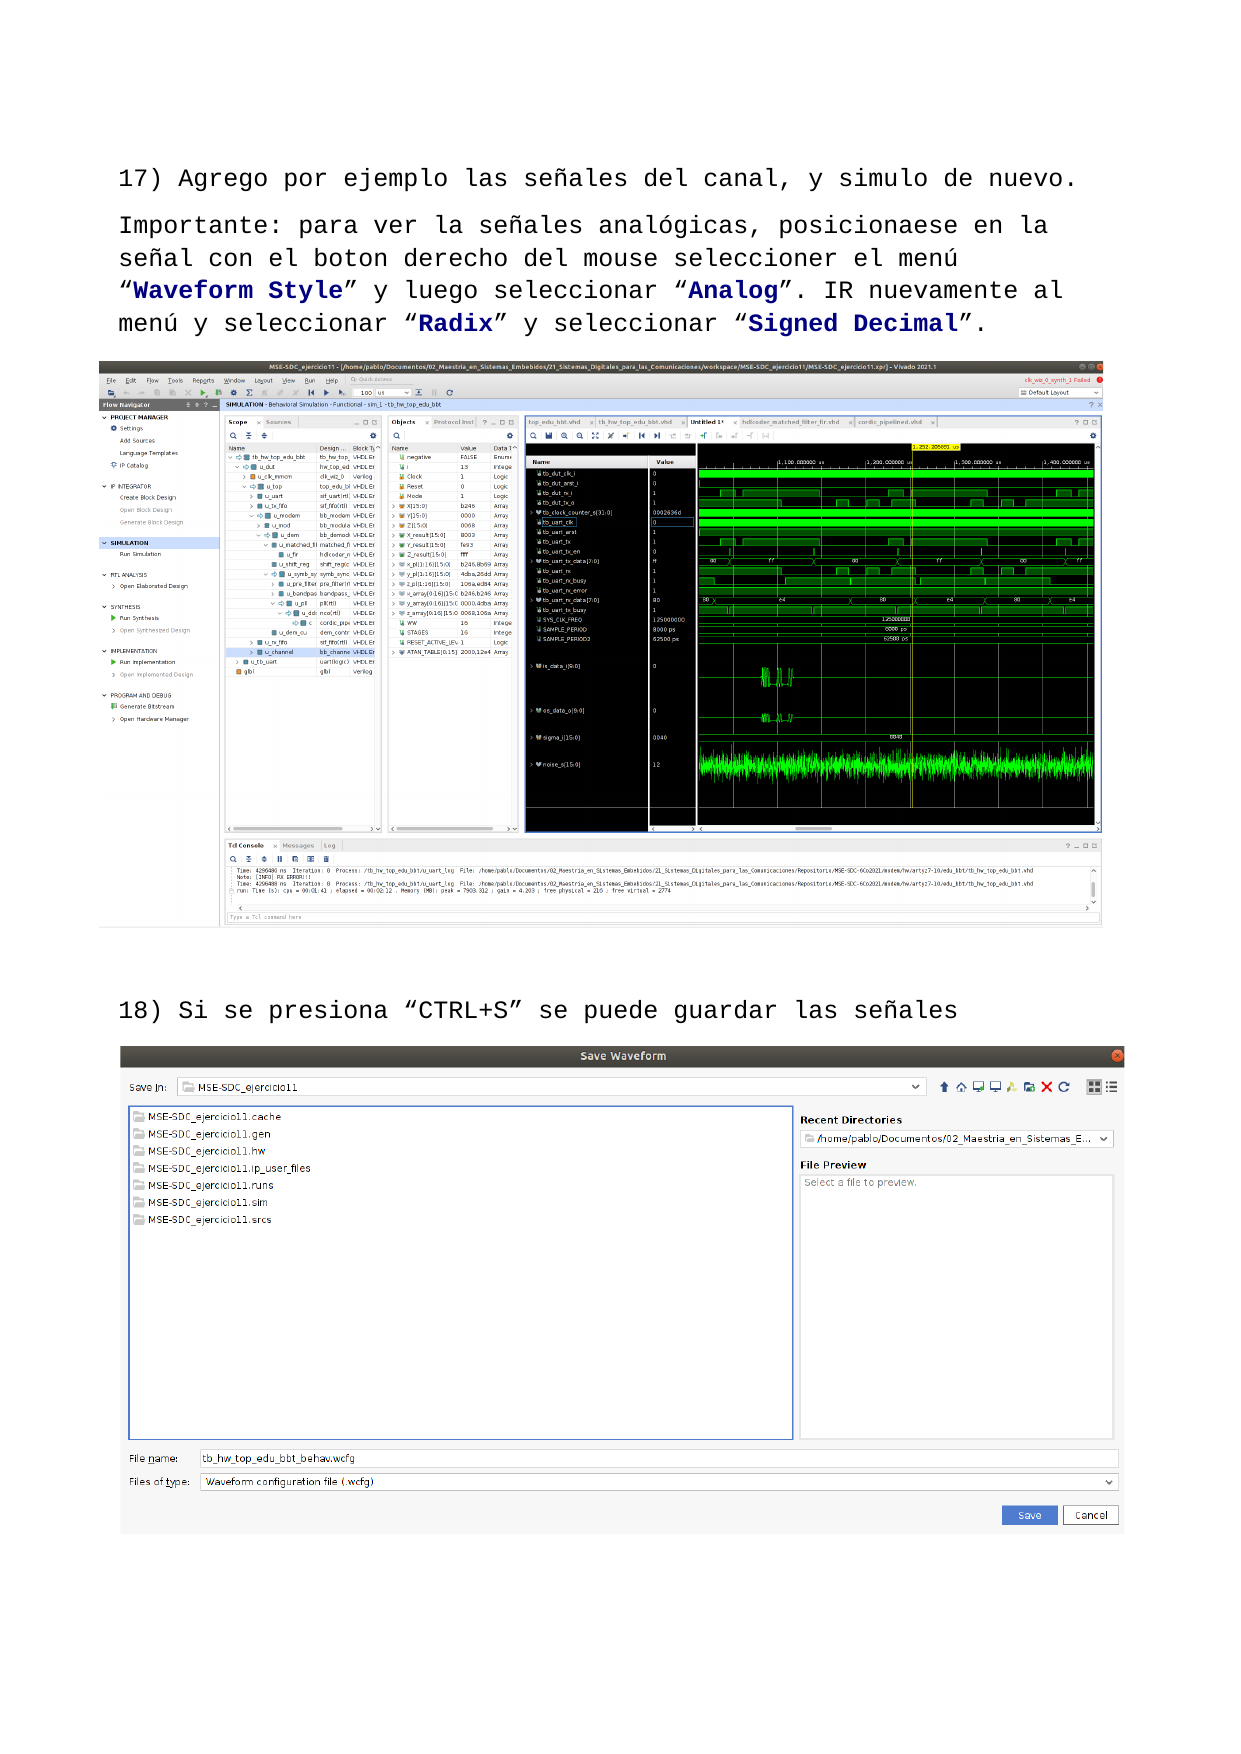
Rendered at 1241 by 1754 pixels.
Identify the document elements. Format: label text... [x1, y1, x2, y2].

picture [120, 1046, 1125, 1534]
text 18) Si se presiona “CTRL+S” se puede guardar las señales [118, 998, 1122, 1026]
picture [99, 361, 1104, 928]
text Importante: para ver la señales analógicas, posicionaese en la señal con el boton derecho del mouse seleccioner el menú “Waveform Style” y luego seleccionar “Analog”. IR nuevamente al menú y seleccionar “Radix” y seleccionar “Signed Decimal”. [118, 213, 1122, 339]
text 17) Agrego por ejemplo las señales del canal, y simulo de nuevo. [118, 166, 1122, 194]
